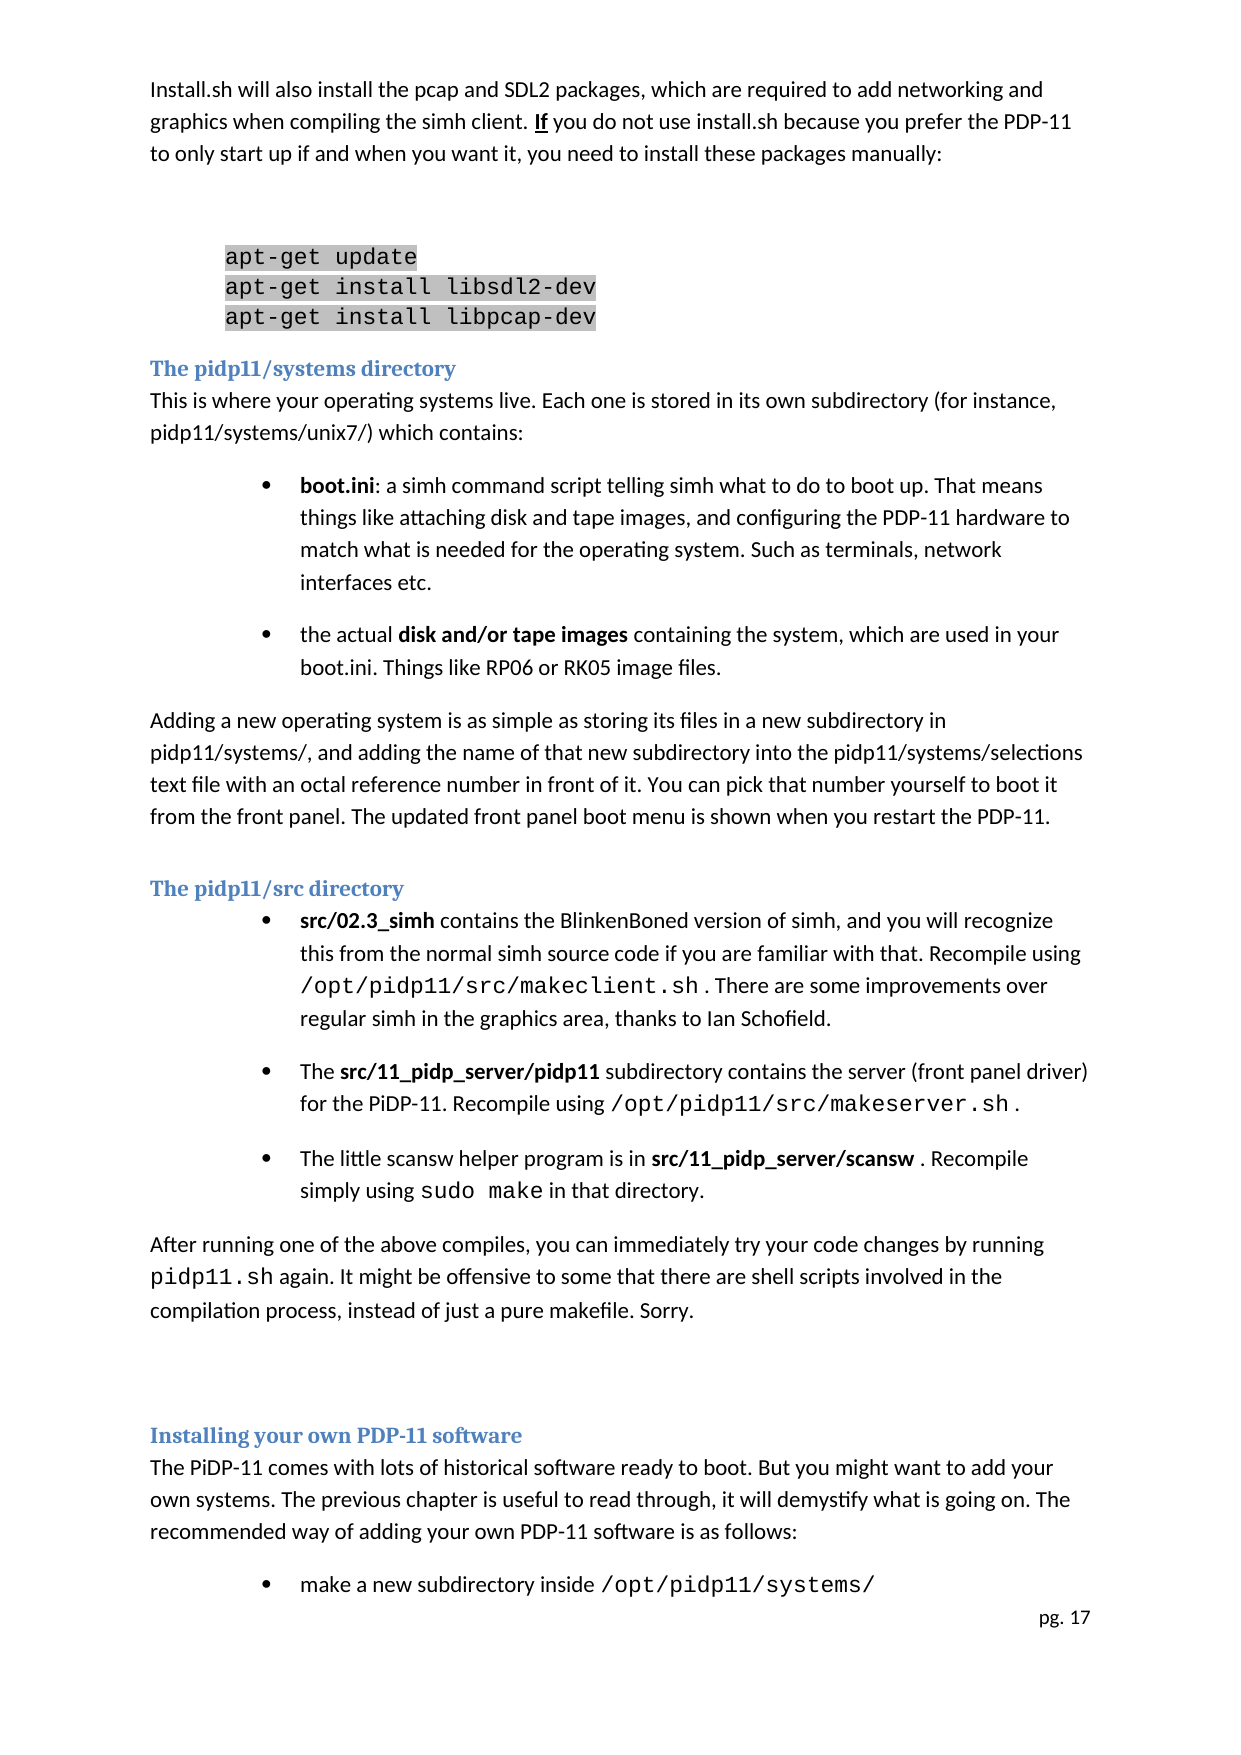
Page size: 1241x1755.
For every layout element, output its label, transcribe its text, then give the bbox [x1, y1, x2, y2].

list the actual disk and/or tape images containing the system, which are used in your boot.ini. Things like RP06 or RK05 image files. [262, 621, 1090, 681]
subtitle The pidp11/systems directory [150, 356, 1090, 382]
text apt-get install libpcap-dev [225, 305, 1090, 331]
text apt-get update [225, 245, 1090, 271]
list src/02.3_simh contains the BlinkenBoned version of simh, and you will recognize this from the normal simh source code if you are familiar with that. Recompile using /opt/pidp11/src/makeclient.sh . There are some improvements over regular simh in the graphics area, thanks to Ian Schofield. [262, 906, 1090, 1032]
list make a new subdirectory inside /opt/pidp11/systems/ [262, 1570, 1090, 1599]
subtitle Installing your own PDP-11 software [150, 1423, 1090, 1449]
text Adding a new operating system is as simple as storing its files in a new subdirectory in pidp11/systems/, and adding the name of that new subdirectory into the pidp11/systems/selections text file with an octal reference number in front of it. You can pick that number yourself to boot it from the front panel. The updated front panel boot menu is shown when you restart the PDP-11. [150, 706, 1090, 830]
subtitle The pidp11/src directory [150, 876, 1090, 903]
text This is where your operating systems live. Each one is stored in its own subdirectory (for instance, pidp11/systems/unix7/) which contains: [150, 386, 1090, 446]
list The src/11_pidp_server/pidp11 subdirectory contains the server (front panel driver) for the PiDP-11. Recompile using /opt/pidp11/src/makeserver.sh . [262, 1057, 1090, 1118]
text apt-get install libsdl2-dev [225, 275, 1090, 301]
list The little scansw helper program is in src/11_pidp_server/scansw . Recompile simply using sudo make in that directory. [262, 1144, 1090, 1205]
text After running one of the above compiles, you can immediately try your code changes by running pidp11.sh again. It might be offensive to some that there are shell scripts involved in the compilation process, instead of just a pure makefile. Sorry. [150, 1230, 1090, 1324]
list boot.ini: a simh command script telling simh what to do to boot up. That means things like attaching disk and tape images, and configuring the PDP-11 hardware to match what is needed for the operating system. Such as terminals, network interfaces etc. [262, 471, 1090, 596]
text The PiDP-11 comes with lots of historical software ready to boot. But you might want to add your own systems. The previous chapter is useful to read through, it will demystify what is going on. The recommended way of adding your own PDP-11 software is as follows: [150, 1453, 1090, 1545]
text Install.sh will also install the pcap and SDL2 packages, which are required to add networking and graphics when compiling the simh client. If you do not use install.sh because you prefer the PDP-11 to only start up if and when you want it, you need to install these packages manually: [150, 75, 1090, 167]
